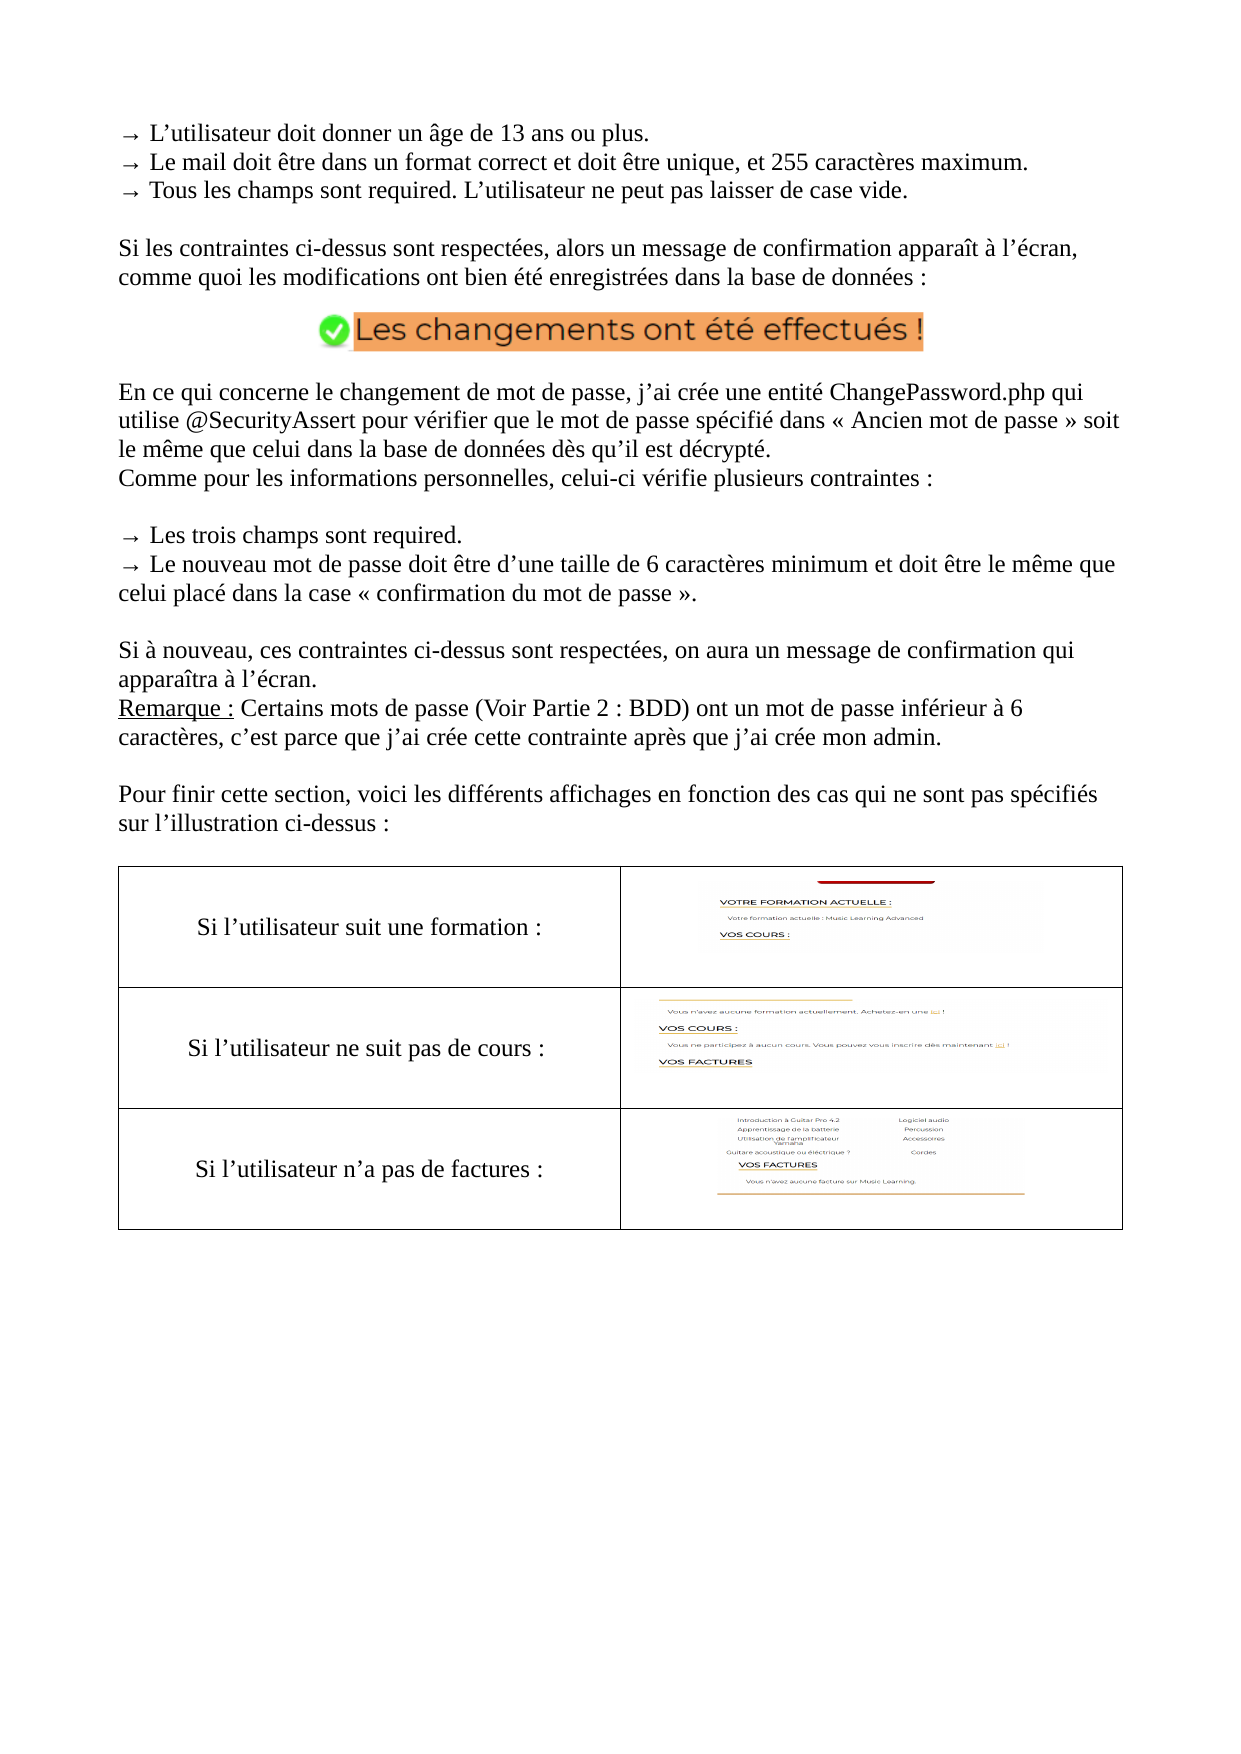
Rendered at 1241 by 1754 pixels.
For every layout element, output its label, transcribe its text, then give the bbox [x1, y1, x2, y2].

text → Le mail doit être dans un format correct et doit être unique, et 255 caractères maximum. [118, 147, 1122, 176]
text Remarque : Certains mots de passe (Voir Partie 2 : BDD) ont un mot de passe inférieur à 6 caractères, c’est parce que j’ai crée cette contrainte après que j’ai crée mon admin. [118, 693, 1122, 751]
table_header Si l’utilisateur suit une formation : [119, 867, 620, 987]
text Si à nouveau, ces contraintes ci-dessus sont respectées, on aura un message de confirmation qui apparaîtra à l’écran. [118, 636, 1122, 693]
text Comme pour les informations personnelles, celui-ci vérifie plusieurs contraintes : [118, 463, 1122, 492]
text → Le nouveau mot de passe doit être d’une taille de 6 caractères minimum et doit être le même que celui placé dans la case « confirmation du mot de passe ». [118, 549, 1122, 607]
table_header [621, 867, 1122, 987]
table_cell Si l’utilisateur ne suit pas de cours : [119, 988, 620, 1107]
text Pour finir cette section, voici les différents affichages en fonction des cas qui ne sont pas spécifiés sur l’illustration ci-dessus : [118, 779, 1122, 837]
table_cell Si l’utilisateur n’a pas de factures : [119, 1109, 620, 1229]
text → Les trois champs sont required. [118, 521, 1122, 549]
text Si les contraintes ci-dessus sont respectées, alors un message de confirmation apparaît à l’écran, comme quoi les modifications ont bien été enregistrées dans la base de données : [118, 204, 1122, 291]
text → Tous les champs sont required. L’utilisateur ne peut pas laisser de case vide. [118, 176, 1122, 204]
text En ce qui concerne le changement de mot de passe, j’ai crée une entité ChangePassword.php qui utilise @SecurityAssert pour vérifier que le mot de passe spécifié dans « Ancien mot de passe » soit le même que celui dans la base de données dès qu’il est décrypté. [118, 377, 1122, 463]
text → L’utilisateur doit donner un âge de 13 ans ou plus. [118, 118, 1122, 147]
table_cell [621, 988, 1122, 1107]
table_cell [621, 1109, 1122, 1229]
picture [315, 311, 925, 354]
